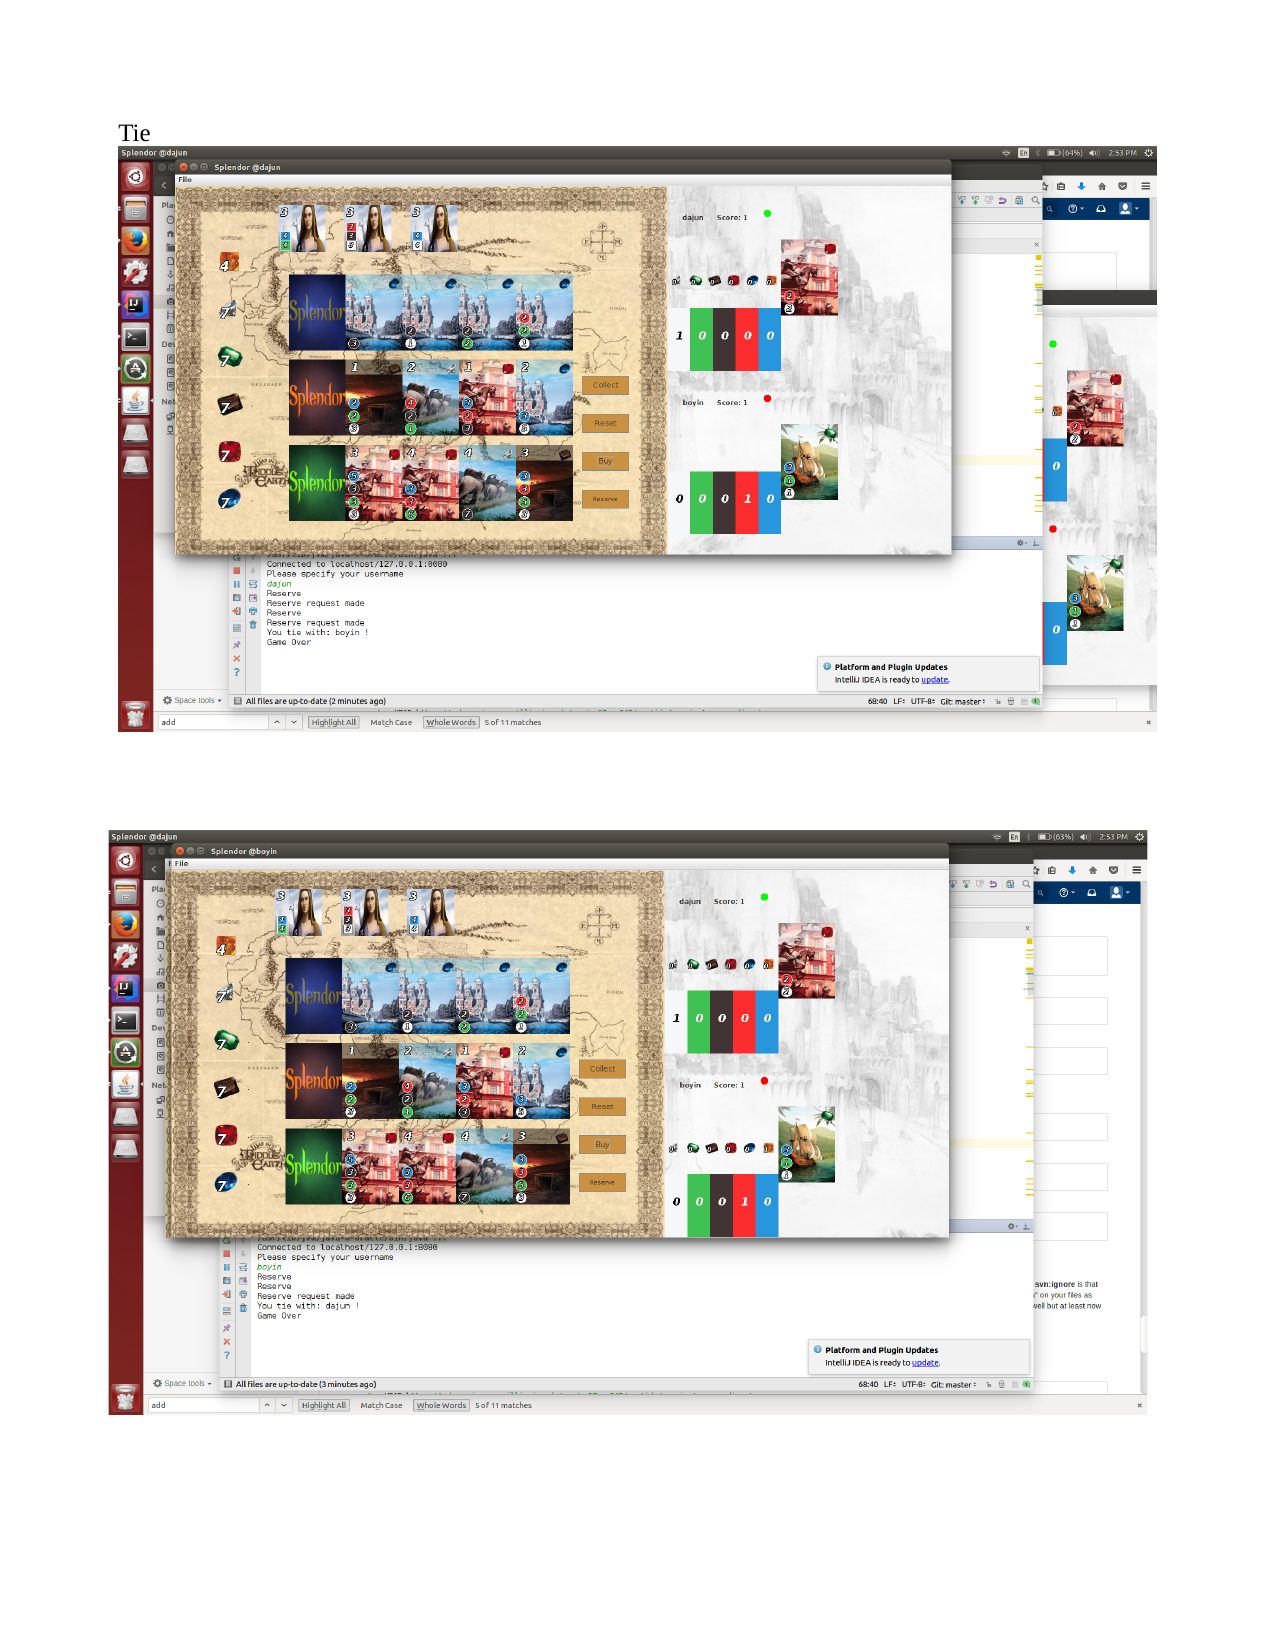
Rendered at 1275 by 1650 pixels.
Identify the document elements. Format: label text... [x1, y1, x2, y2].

picture [108, 830, 1148, 1415]
text Tie [118, 118, 1157, 146]
picture [118, 146, 1157, 732]
